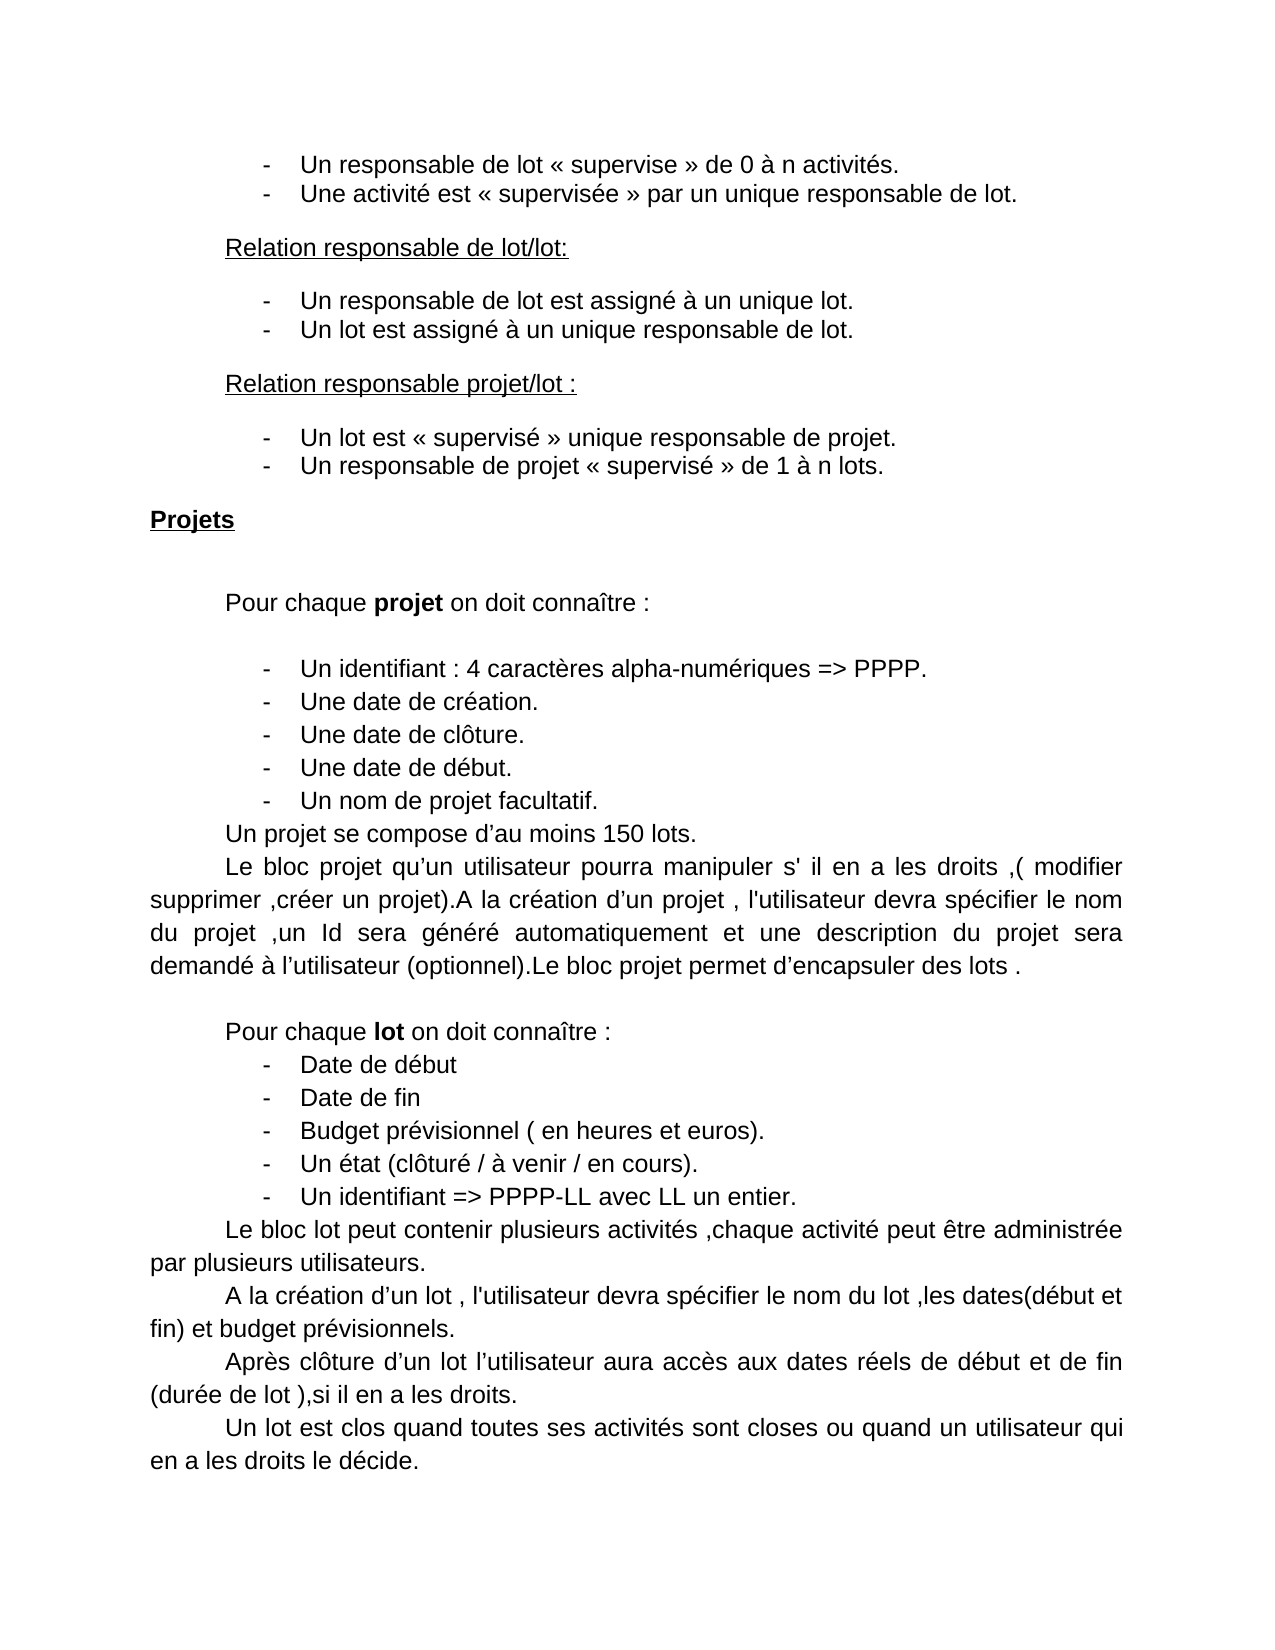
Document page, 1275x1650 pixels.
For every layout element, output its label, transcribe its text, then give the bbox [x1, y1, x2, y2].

text Relation responsable de lot/lot: [150, 232, 1125, 261]
list Un lot est assigné à un unique responsable de lot. [262, 315, 1125, 344]
text Après clôture d’un lot l’utilisateur aura accès aux dates réels de début et de fin (durée de lot ),si il en a les droits. [150, 1347, 1125, 1409]
list Une activité est « supervisée » par un unique responsable de lot. [262, 179, 1125, 207]
list Un identifiant : 4 caractères alpha-numériques => PPPP. [262, 653, 1125, 682]
text Relation responsable projet/lot : [150, 369, 1125, 397]
list Un lot est « supervisé » unique responsable de projet. [262, 422, 1125, 451]
text Projets [150, 505, 1125, 534]
text A la création d’un lot , l'utilisateur devra spécifier le nom du lot ,les dates(début et fin) et budget prévisionnels. [150, 1281, 1125, 1343]
list Une date de début. [262, 753, 1125, 781]
text Pour chaque lot on doit connaître : [150, 1017, 1125, 1046]
list Un état (clôturé / à venir / en cours). [262, 1149, 1125, 1178]
list Un responsable de projet « supervisé » de 1 à n lots. [262, 451, 1125, 480]
list Une date de clôture. [262, 719, 1125, 748]
list Un identifiant => PPPP-LL avec LL un entier. [262, 1182, 1125, 1211]
list Date de début [262, 1050, 1125, 1078]
text Un projet se compose d’au moins 150 lots. [150, 819, 1125, 847]
list Un responsable de lot « supervise » de 0 à n activités. [262, 150, 1125, 179]
list Budget prévisionnel ( en heures et euros). [262, 1116, 1125, 1144]
list Une date de création. [262, 687, 1125, 715]
list Un responsable de lot est assigné à un unique lot. [262, 286, 1125, 315]
text Pour chaque projet on doit connaître : [150, 587, 1125, 616]
text Un lot est clos quand toutes ses activités sont closes ou quand un utilisateur qui en a les droits le décide. [150, 1413, 1125, 1475]
list Un nom de projet facultatif. [262, 786, 1125, 814]
list Date de fin [262, 1083, 1125, 1112]
text Le bloc lot peut contenir plusieurs activités ,chaque activité peut être administrée par plusieurs utilisateurs. [150, 1215, 1125, 1277]
text Le bloc projet qu’un utilisateur pourra manipuler s' il en a les droits ,( modifier supprimer ,créer un projet).A la création d’un projet , l'utilisateur devra spécifier le nom du projet ,un Id sera généré automatiquement et une description du projet sera demandé à l’utilisateur (optionnel).Le bloc projet permet d’encapsuler des lots . [150, 852, 1125, 979]
